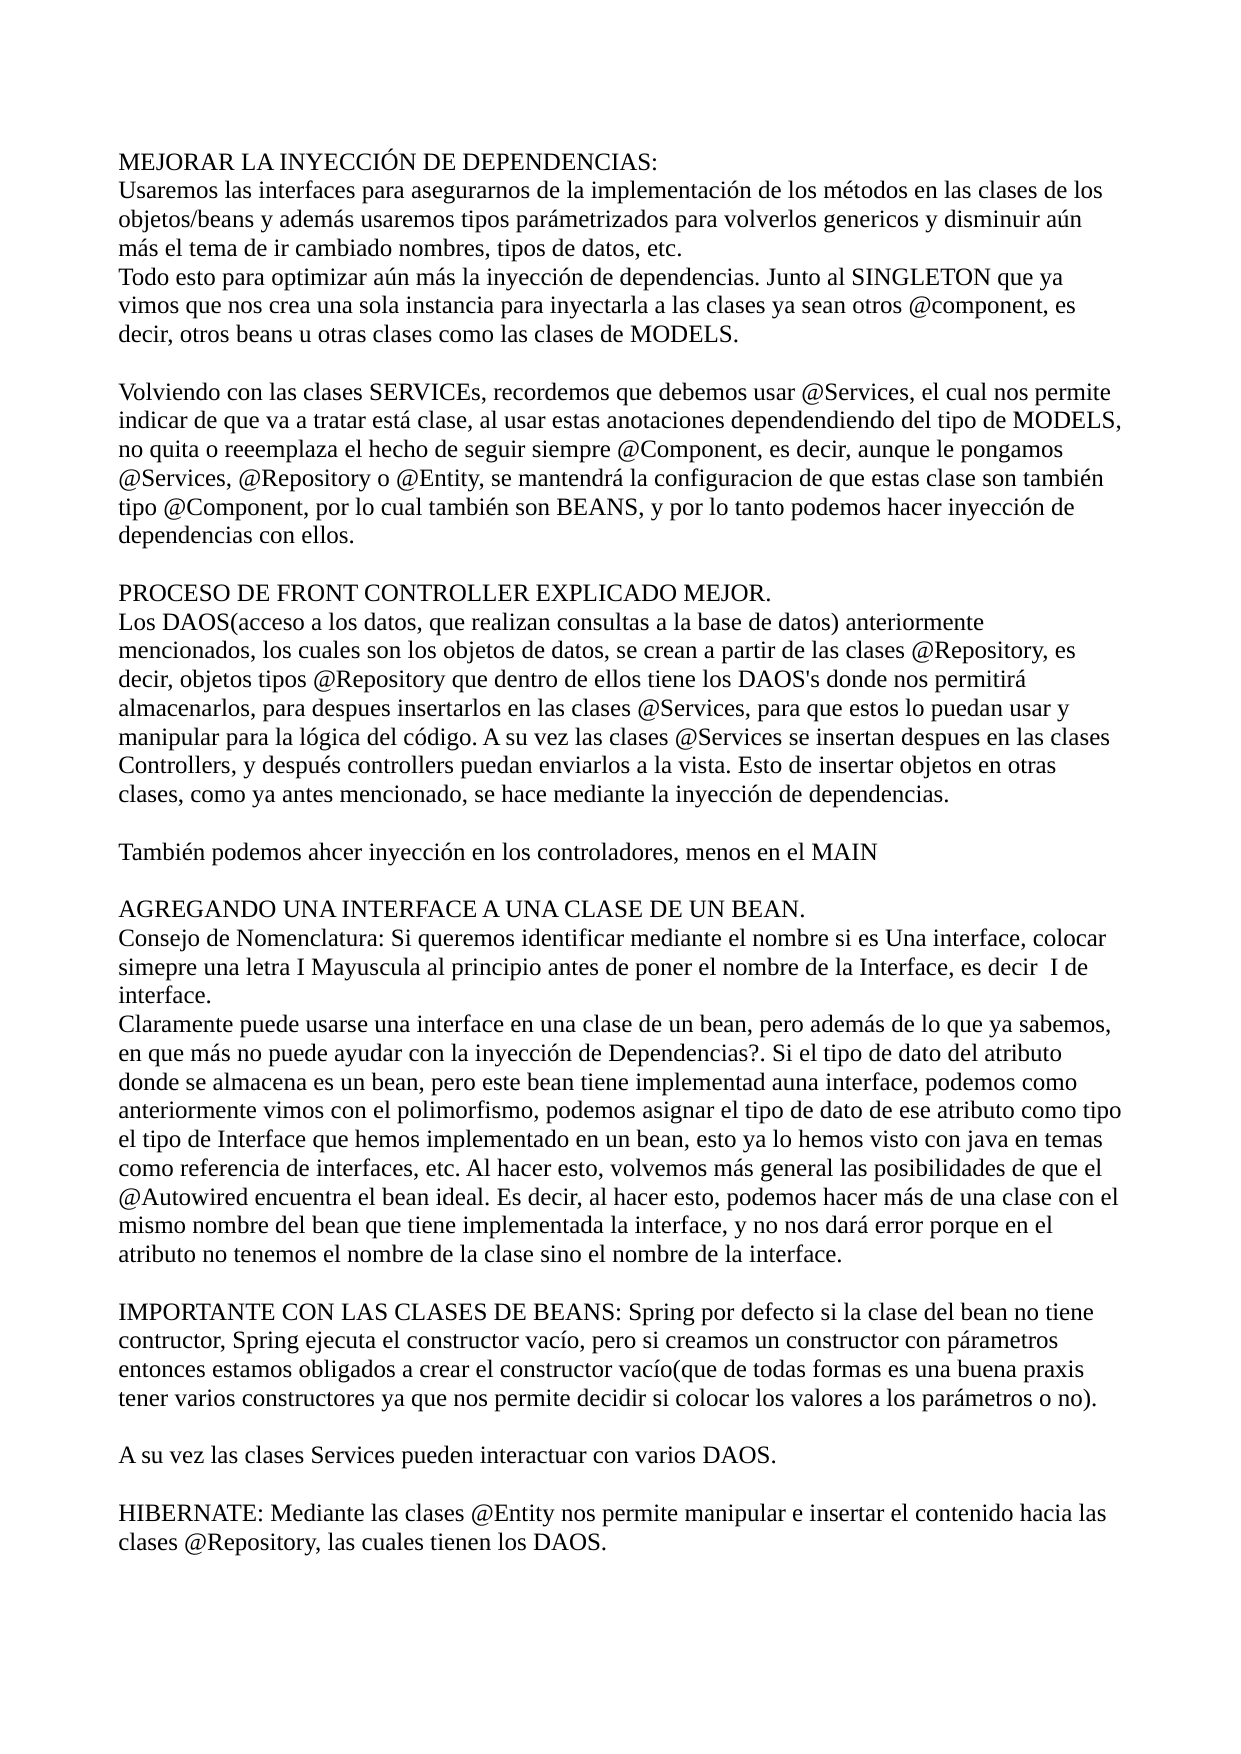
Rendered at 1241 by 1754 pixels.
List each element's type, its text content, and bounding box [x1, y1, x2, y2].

text Todo esto para optimizar aún más la inyección de dependencias. Junto al SINGLETON que ya vimos que nos crea una sola instancia para inyectarla a las clases ya sean otros @component, es decir, otros beans u otras clases como las clases de MODELS. [118, 262, 1122, 348]
text HIBERNATE: Mediante las clases @Entity nos permite manipular e insertar el contenido hacia las clases @Repository, las cuales tienen los DAOS. [118, 1498, 1122, 1556]
text MEJORAR LA INYECCIÓN DE DEPENDENCIAS: [118, 147, 1122, 176]
text Usaremos las interfaces para asegurarnos de la implementación de los métodos en las clases de los objetos/beans y además usaremos tipos parámetrizados para volverlos genericos y disminuir aún más el tema de ir cambiado nombres, tipos de datos, etc. [118, 176, 1122, 262]
text IMPORTANTE CON LAS CLASES DE BEANS: Spring por defecto si la clase del bean no tiene contructor, Spring ejecuta el constructor vacío, pero si creamos un constructor con párametros entonces estamos obligados a crear el constructor vacío(que de todas formas es una buena praxis tener varios constructores ya que nos permite decidir si colocar los valores a los parámetros o no). [118, 1297, 1122, 1412]
text Claramente puede usarse una interface en una clase de un bean, pero además de lo que ya sabemos, en que más no puede ayudar con la inyección de Dependencias?. Si el tipo de dato del atributo donde se almacena es un bean, pero este bean tiene implementad auna interface, podemos como anteriormente vimos con el polimorfismo, podemos asignar el tipo de dato de ese atributo como tipo el tipo de Interface que hemos implementado en un bean, esto ya lo hemos visto con java en temas como referencia de interfaces, etc. Al hacer esto, volvemos más general las posibilidades de que el @Autowired encuentra el bean ideal. Es decir, al hacer esto, podemos hacer más de una clase con el mismo nombre del bean que tiene implementada la interface, y no nos dará error porque en el atributo no tenemos el nombre de la clase sino el nombre de la interface. [118, 1009, 1122, 1268]
text AGREGANDO UNA INTERFACE A UNA CLASE DE UN BEAN. [118, 894, 1122, 923]
text PROCESO DE FRONT CONTROLLER EXPLICADO MEJOR. [118, 578, 1122, 607]
text Volviendo con las clases SERVICEs, recordemos que debemos usar @Services, el cual nos permite indicar de que va a tratar está clase, al usar estas anotaciones dependendiendo del tipo de MODELS, no quita o reeemplaza el hecho de seguir siempre @Component, es decir, aunque le pongamos @Services, @Repository o @Entity, se mantendrá la configuracion de que estas clase son también tipo @Component, por lo cual también son BEANS, y por lo tanto podemos hacer inyección de dependencias con ellos. [118, 377, 1122, 549]
text También podemos ahcer inyección en los controladores, menos en el MAIN [118, 837, 1122, 866]
text A su vez las clases Services pueden interactuar con varios DAOS. [118, 1441, 1122, 1469]
text Consejo de Nomenclatura: Si queremos identificar mediante el nombre si es Una interface, colocar simepre una letra I Mayuscula al principio antes de poner el nombre de la Interface, es decir I de interface. [118, 923, 1122, 1009]
text Los DAOS(acceso a los datos, que realizan consultas a la base de datos) anteriormente mencionados, los cuales son los objetos de datos, se crean a partir de las clases @Repository, es decir, objetos tipos @Repository que dentro de ellos tiene los DAOS's donde nos permitirá almacenarlos, para despues insertarlos en las clases @Services, para que estos lo puedan usar y manipular para la lógica del código. A su vez las clases @Services se insertan despues en las clases Controllers, y después controllers puedan enviarlos a la vista. Esto de insertar objetos en otras clases, como ya antes mencionado, se hace mediante la inyección de dependencias. [118, 607, 1122, 808]
